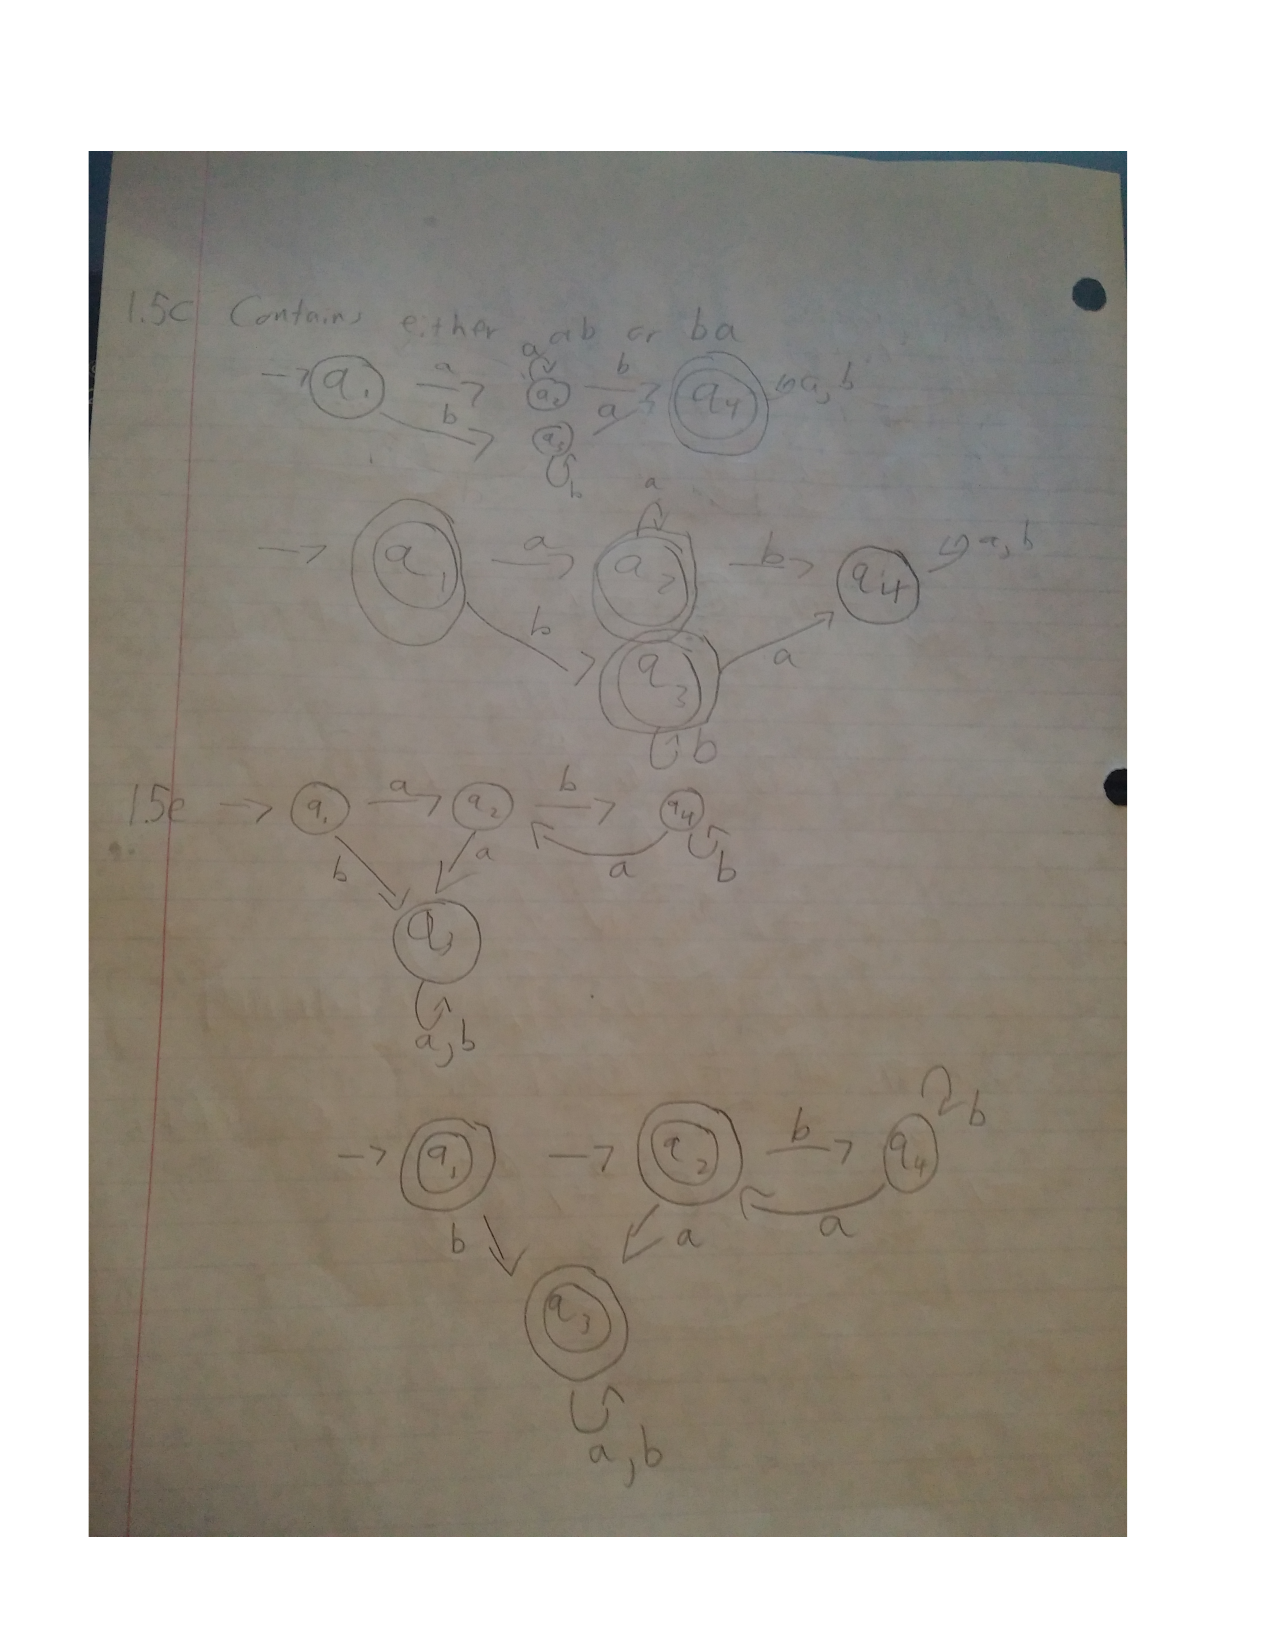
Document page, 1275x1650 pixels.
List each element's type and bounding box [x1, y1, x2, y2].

picture [88, 151, 1128, 1537]
